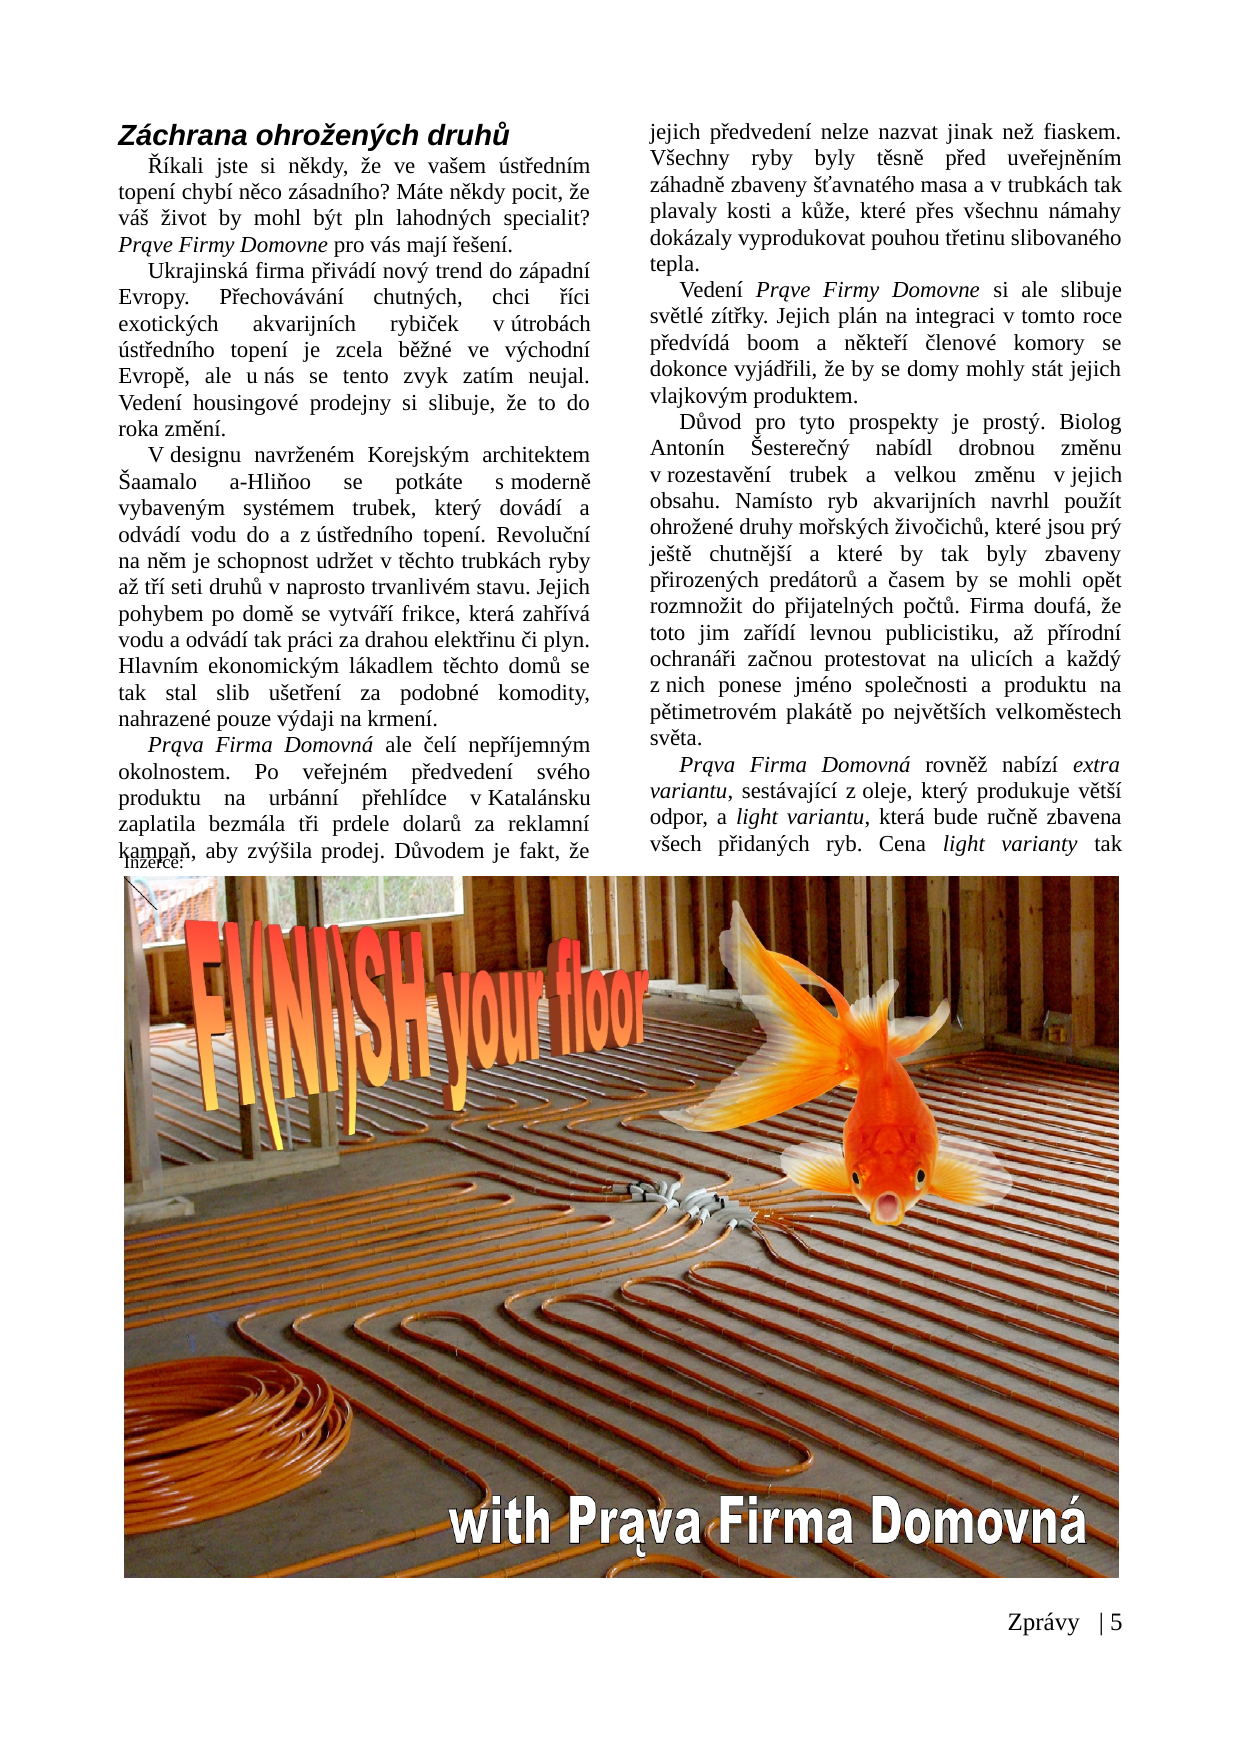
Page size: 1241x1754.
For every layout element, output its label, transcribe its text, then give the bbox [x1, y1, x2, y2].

text Ukrajinská firma přivádí nový trend do západní Evropy. Přechovávání chutných, chci říci exotických akvarijních rybiček v útrobách ústředního topení je zcela běžné ve východní Evropě, ale u nás se tento zvyk zatím neujal. Vedení housingové prodejny si slibuje, že to do roka změní. [118, 257, 591, 442]
picture [123, 876, 1119, 1578]
text Prąva Firma Domovná ale čelí nepříjemným okolnostem. Po veřejném předvedení svého produktu na urbánní přehlídce v Katalánsku zaplatila bezmála tři prdele dolarů za reklamní kampaň, aby zvýšila prodej. Důvodem je fakt, že jejich předvedení nelze nazvat jinak než fiaskem. Všechny ryby byly těsně před uveřejněním záhadně zbaveny šťavnatého masa a v trubkách tak plavaly kosti a kůže, které přes všechnu námahy dokázaly vyprodukovat pouhou třetinu slibovaného tepla. [649, 118, 1122, 276]
text Říkali jste si někdy, že ve vašem ústředním topení chybí něco zásadního? Máte někdy pocit, že váš život by mohl být pln lahodných specialit? Prąve Firmy Domovne pro vás mají řešení. [118, 152, 591, 257]
text Důvod pro tyto prospekty je prostý. Biolog Antonín Šesterečný nabídl drobnou změnu v rozestavění trubek a velkou změnu v jejich obsahu. Namísto ryb akvarijních navrhl použít ohrožené druhy mořských živočichů, které jsou prý ještě chutnější a které by tak byly zbaveny přirozených predátorů a časem by se mohli opět rozmnožit do přijatelných počtů. Firma doufá, že toto jim zařídí levnou publicistiku, až přírodní ochranáři začnou protestovat na ulicích a každý z nich ponese jméno společnosti a produktu na pětimetrovém plakátě po největších velkoměstech světa. [649, 408, 1122, 751]
text V designu navrženém Korejským architektem Šaamalo a-Hliňoo se potkáte s moderně vybaveným systémem trubek, který dovádí a odvádí vodu do a z ústředního topení. Revoluční na něm je schopnost udržet v těchto trubkách ryby až tří seti druhů v naprosto trvanlivém stavu. Jejich pohybem po domě se vytváří frikce, která zahřívá vodu a odvádí tak práci za drahou elektřinu či plyn. Hlavním ekonomickým lákadlem těchto domů se tak stal slib ušetření za podobné komodity, nahrazené pouze výdaji na krmení. [118, 442, 591, 731]
text Prąva Firma Domovná ale čelí nepříjemným okolnostem. Po veřejném předvedení svého produktu na urbánní přehlídce v Katalánsku zaplatila bezmála tři prdele dolarů za reklamní kampaň, aby zvýšila prodej. Důvodem je fakt, že jejich předvedení nelze nazvat jinak než fiaskem. Všechny ryby byly těsně před uveřejněním záhadně zbaveny šťavnatého masa a v trubkách tak plavaly kosti a kůže, které přes všechnu námahy dokázaly vyprodukovat pouhou třetinu slibovaného tepla. [118, 731, 591, 863]
subtitle Záchrana ohrožených druhů [118, 118, 591, 152]
text Vedení Prąve Firmy Domovne si ale slibuje světlé zítřky. Jejich plán na integraci v tomto roce předvídá boom a někteří členové komory se dokonce vyjádřili, že by se domy mohly stát jejich vlajkovým produktem. [649, 276, 1122, 408]
text Prąva Firma Domovná rovněž nabízí extra variantu, sestávající z oleje, který produkuje větší odpor, a light variantu, která bude ručně zbavena všech přidaných ryb. Cena light varianty tak [649, 751, 1122, 856]
